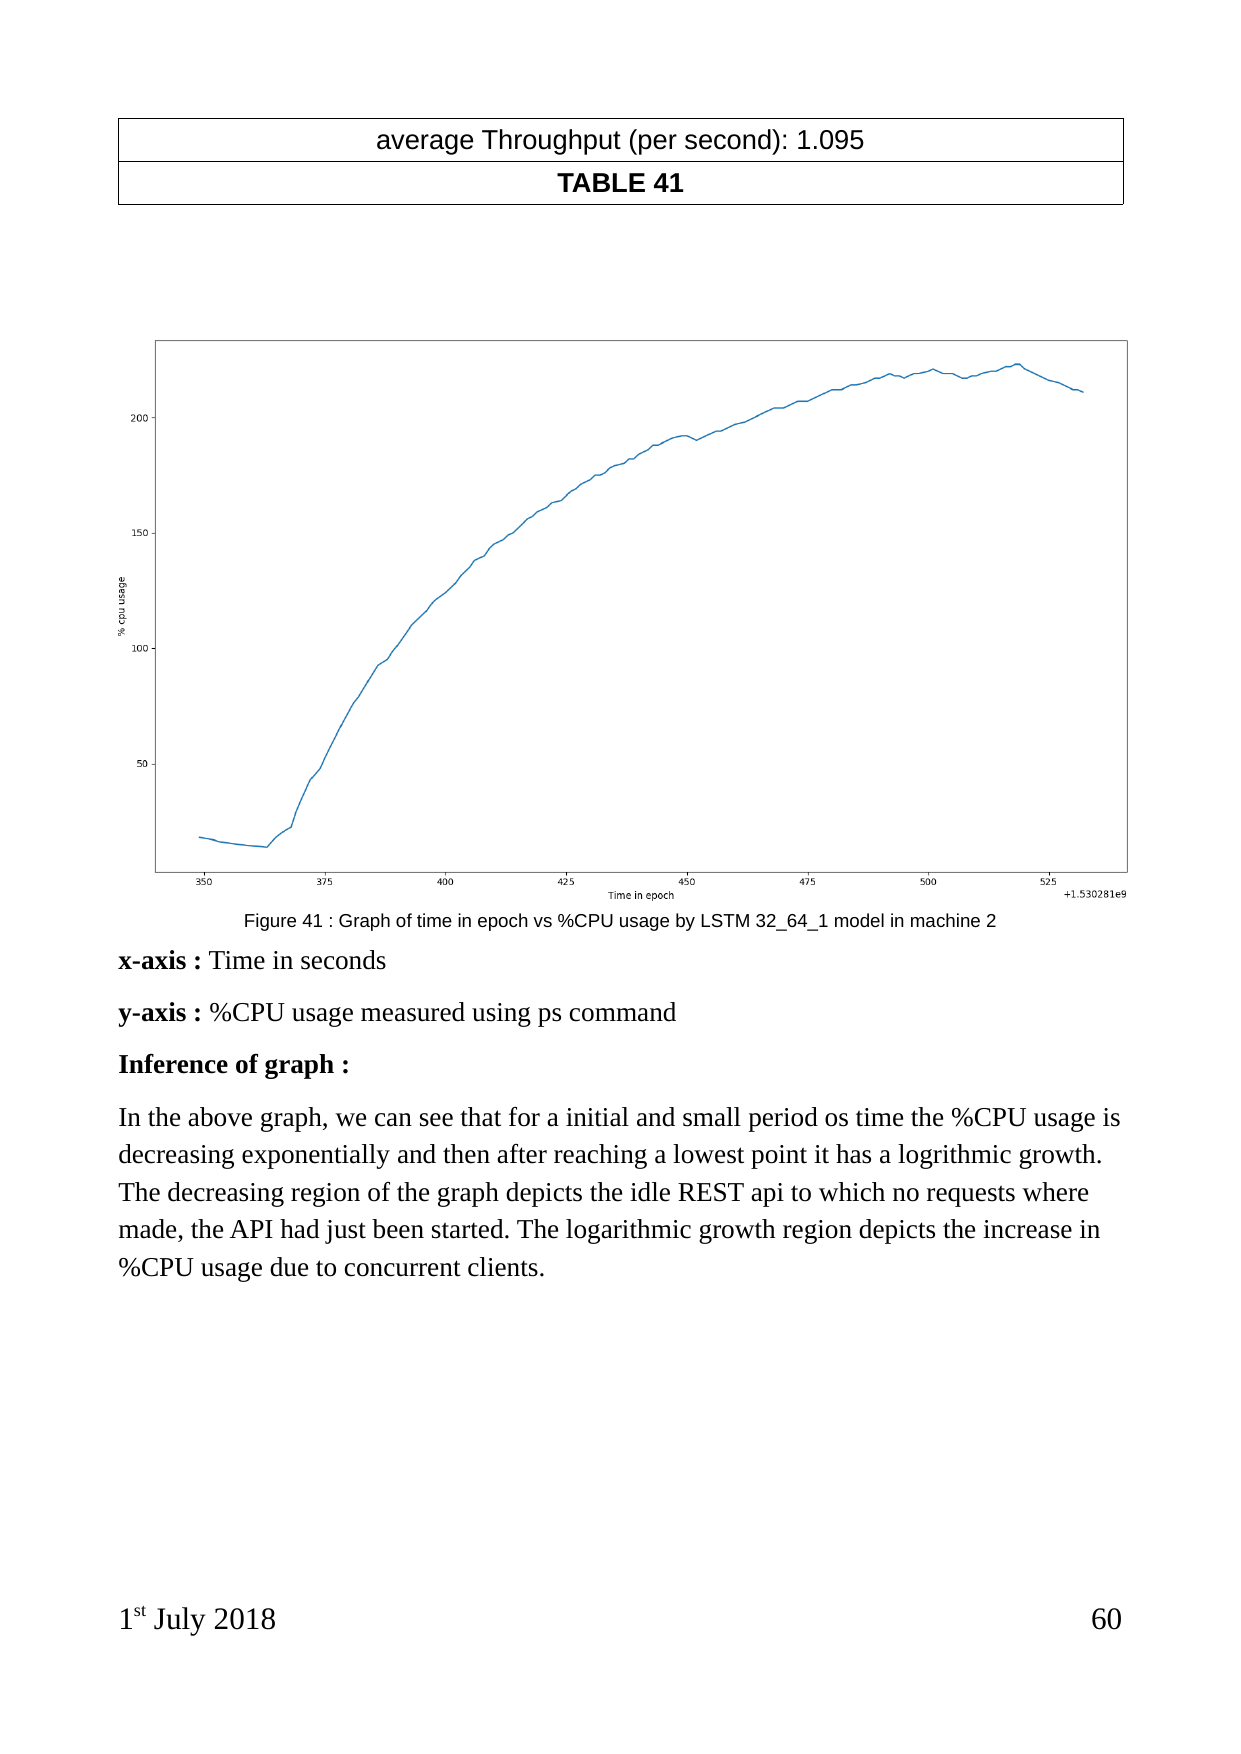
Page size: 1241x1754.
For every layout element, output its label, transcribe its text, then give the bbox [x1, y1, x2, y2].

picture [114, 334, 1145, 911]
text y-axis : %CPU usage measured using ps command [118, 996, 1122, 1028]
text x-axis : Time in seconds [118, 944, 1122, 975]
text In the above graph, we can see that for a initial and small period os time the %CPU usage is decreasing exponentially and then after reaching a lowest point it has a logrithmic growth. The decreasing region of the graph depicts the idle REST api to which no requests where made, the API had just been started. The logarithmic growth region depicts the increase in %CPU usage due to concurrent clients. [118, 1101, 1122, 1282]
text Inference of graph : [118, 1048, 1122, 1080]
subtitle Figure 41 : Graph of time in epoch vs %CPU usage by LSTM 32_64_1 model in machine 2 [118, 911, 1122, 932]
subtitle [118, 315, 1122, 334]
table_cell average Throughput (per second): 1.095 [119, 119, 1123, 161]
table_cell TABLE 41 [119, 162, 1123, 204]
